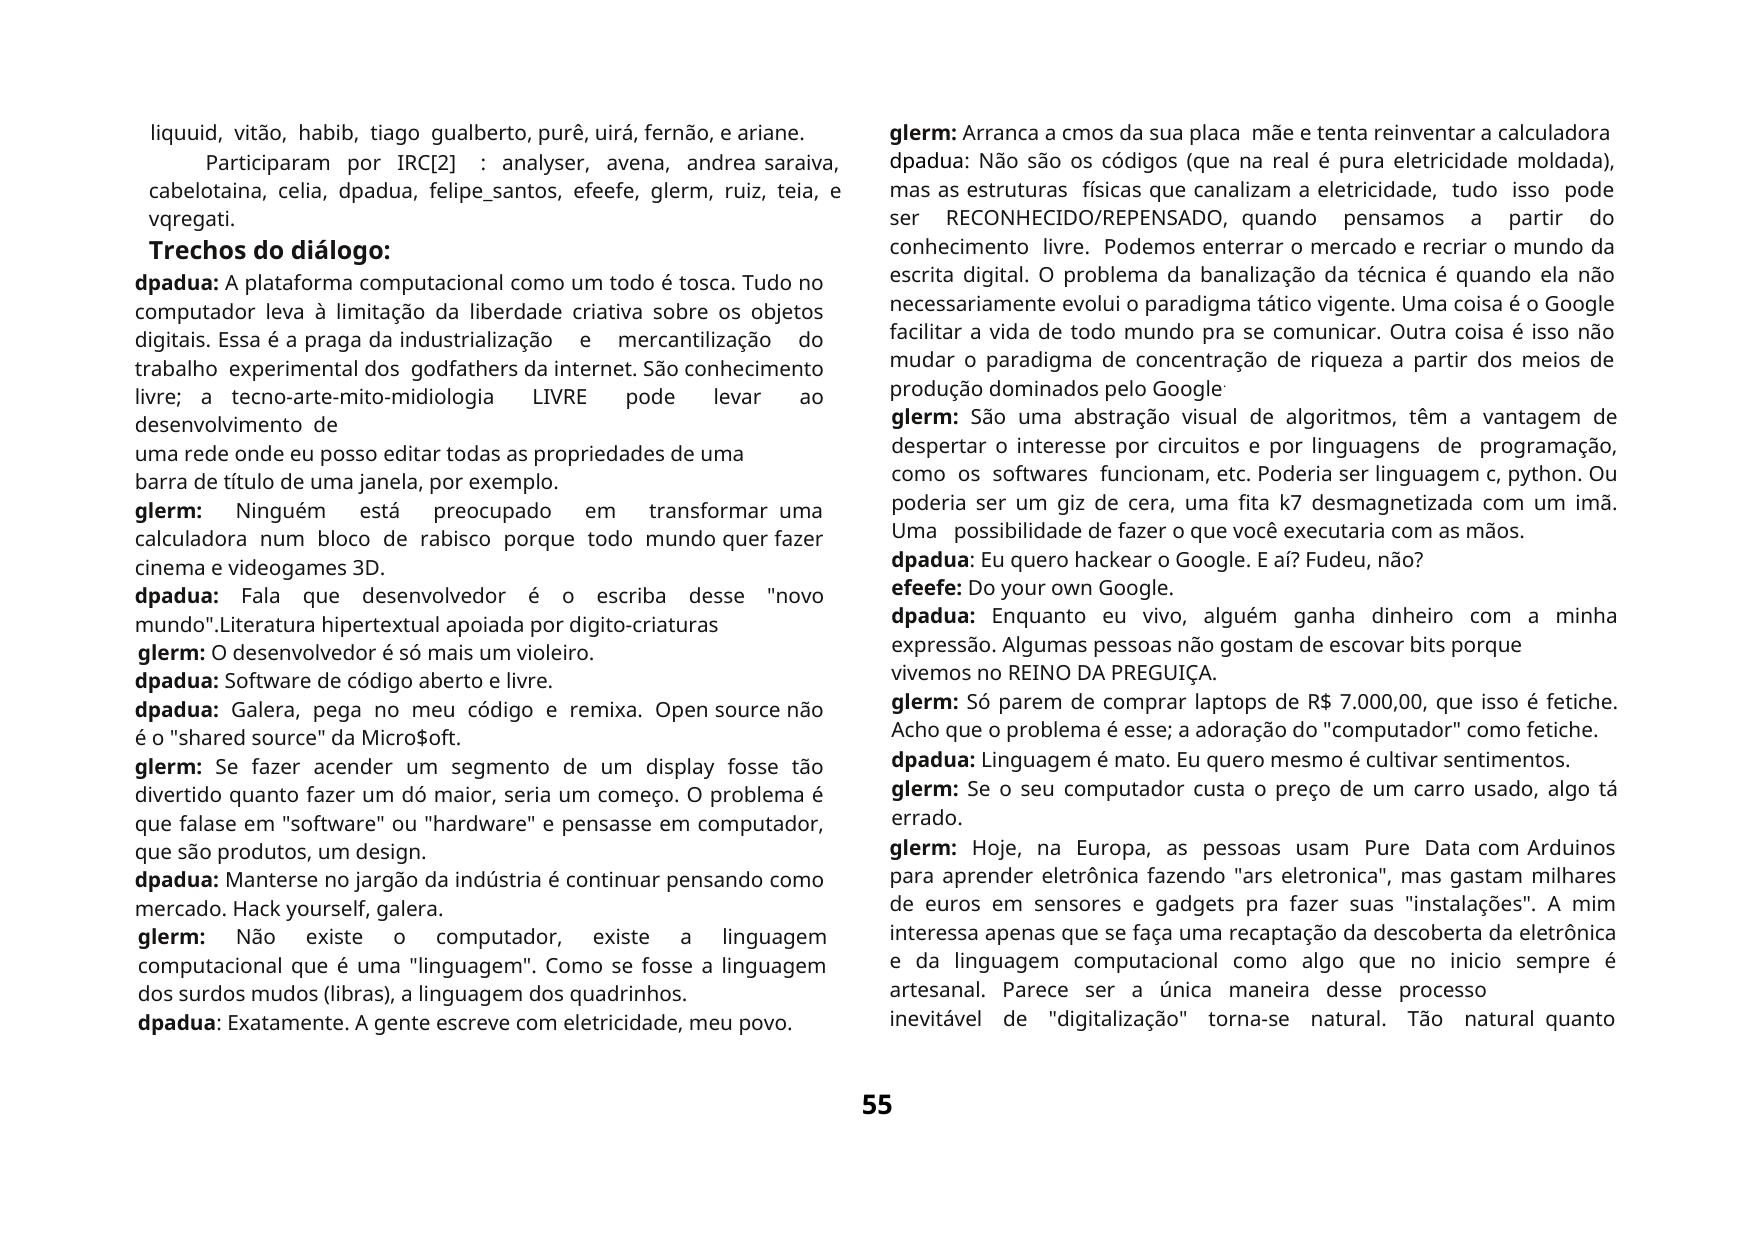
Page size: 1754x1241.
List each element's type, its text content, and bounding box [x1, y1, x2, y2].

text Trechos do diálogo: [149, 233, 842, 267]
text barra de título de uma janela, por exemplo. [134, 467, 825, 496]
text dpadua: Exatamente. A gente escreve com eletricidade, meu povo. [138, 1008, 828, 1036]
text dpadua: A plataforma computacional como um todo é tosca. Tudo no computador leva à limitação da liberdade criativa sobre os objetos digitais. Essa é a praga da industrialização e mercantilização do trabalho experimental dos godfathers da internet. São conhecimento livre; a tecno-arte-mito-midiologia LIVRE pode levar ao desenvolvimento de [134, 268, 825, 439]
text liquuid, vitão, habib, tiago gualberto, purê, uirá, fernão, e ariane. [150, 118, 842, 147]
text dpadua: Não são os códigos (que na real é pura eletricidade moldada), mas as estruturas físicas que canalizam a eletricidade, tudo isso pode ser RECONHECIDO/REPENSADO, quando pensamos a partir do conhecimento livre. Podemos enterrar o mercado e recriar o mundo da escrita digital. O problema da banalização da técnica é quando ela não necessariamente evolui o paradigma tático vigente. Uma coisa é o Google facilitar a vida de todo mundo pra se comunicar. Outra coisa é isso não mudar o paradigma de concentração de riqueza a partir dos meios de produção dominados pelo Google. [889, 147, 1616, 402]
text dpadua: Galera, pega no meu código e remixa. Open source não é o "shared source" da Micro$oft. [134, 695, 825, 752]
text glerm: Só parem de comprar laptops de R$ 7.000,00, que isso é fetiche. Acho que o problema é esse; a adoração do "computador" como fetiche. [891, 687, 1619, 744]
text glerm: Não existe o computador, existe a linguagem computacional que é uma "linguagem". Como se fosse a linguagem dos surdos mudos (libras), a linguagem dos quadrinhos. [138, 922, 828, 1008]
text glerm: Se o seu computador custa o preço de um carro usado, algo tá errado. [891, 774, 1619, 831]
text glerm: Hoje, na Europa, as pessoas usam Pure Data com Arduinos para aprender eletrônica fazendo "ars eletronica", mas gastam milhares de euros em sensores e gadgets pra fazer suas "instalações". A mim interessa apenas que se faça uma recaptação da descoberta da eletrônica e da linguagem computacional como algo que no inicio sempre é artesanal. Parece ser a única maneira desse processo [889, 833, 1617, 1003]
text dpadua: Software de código aberto e livre. [134, 667, 825, 695]
text efeefe: Do your own Google. [891, 573, 1619, 602]
text glerm: Ninguém está preocupado em transformar uma calculadora num bloco de rabisco porque todo mundo quer fazer cinema e videogames 3D. [134, 496, 825, 581]
text dpadua: Enquanto eu vivo, alguém ganha dinheiro com a minha expressão. Algumas pessoas não gostam de escovar bits porque [891, 602, 1619, 658]
text dpadua: Eu quero hackear o Google. E aí? Fudeu, não? [891, 545, 1619, 573]
text vivemos no REINO DA PREGUIÇA. [891, 658, 1619, 687]
text glerm: O desenvolvedor é só mais um violeiro. [134, 638, 825, 667]
text uma rede onde eu posso editar todas as propriedades de uma [134, 439, 825, 467]
text inevitável de "digitalização" torna-se natural. Tão natural quanto [889, 1004, 1617, 1033]
text dpadua: Manter­se no jargão da indústria é continuar pensando como mercado. Hack yourself, galera. [134, 866, 825, 922]
text dpadua: Fala que desenvolvedor é o escriba desse "novo mundo".Literatura hipertextual apoiada por digito-criaturas [134, 581, 825, 638]
text dpadua: Linguagem é mato. Eu quero mesmo é cultivar sentimentos. [891, 745, 1619, 773]
text glerm: Arranca a cmos da sua placa mãe e tenta reinventar a calculadora [889, 118, 1616, 147]
text glerm: Se fazer acender um segmento de um display fosse tão divertido quanto fazer um dó maior, seria um começo. O problema é que fala­se em "software" ou "hardware" e pensasse em computador, que são produtos, um design. [134, 752, 825, 866]
text glerm: São uma abstração visual de algoritmos, têm a vantagem de despertar o interesse por circuitos e por linguagens de programação, como os softwares funcionam, etc. Poderia ser linguagem c, python. Ou poderia ser um giz de cera, uma fita k7 desmagnetizada com um imã. Uma possibilidade de fazer o que você executaria com as mãos. [891, 402, 1619, 545]
text Participaram por IRC[2] : analyser, avena, andrea saraiva, cabelotaina, celia, dpadua, felipe_santos, efeefe, glerm, ruiz, teia, e vqregati. [149, 148, 842, 233]
